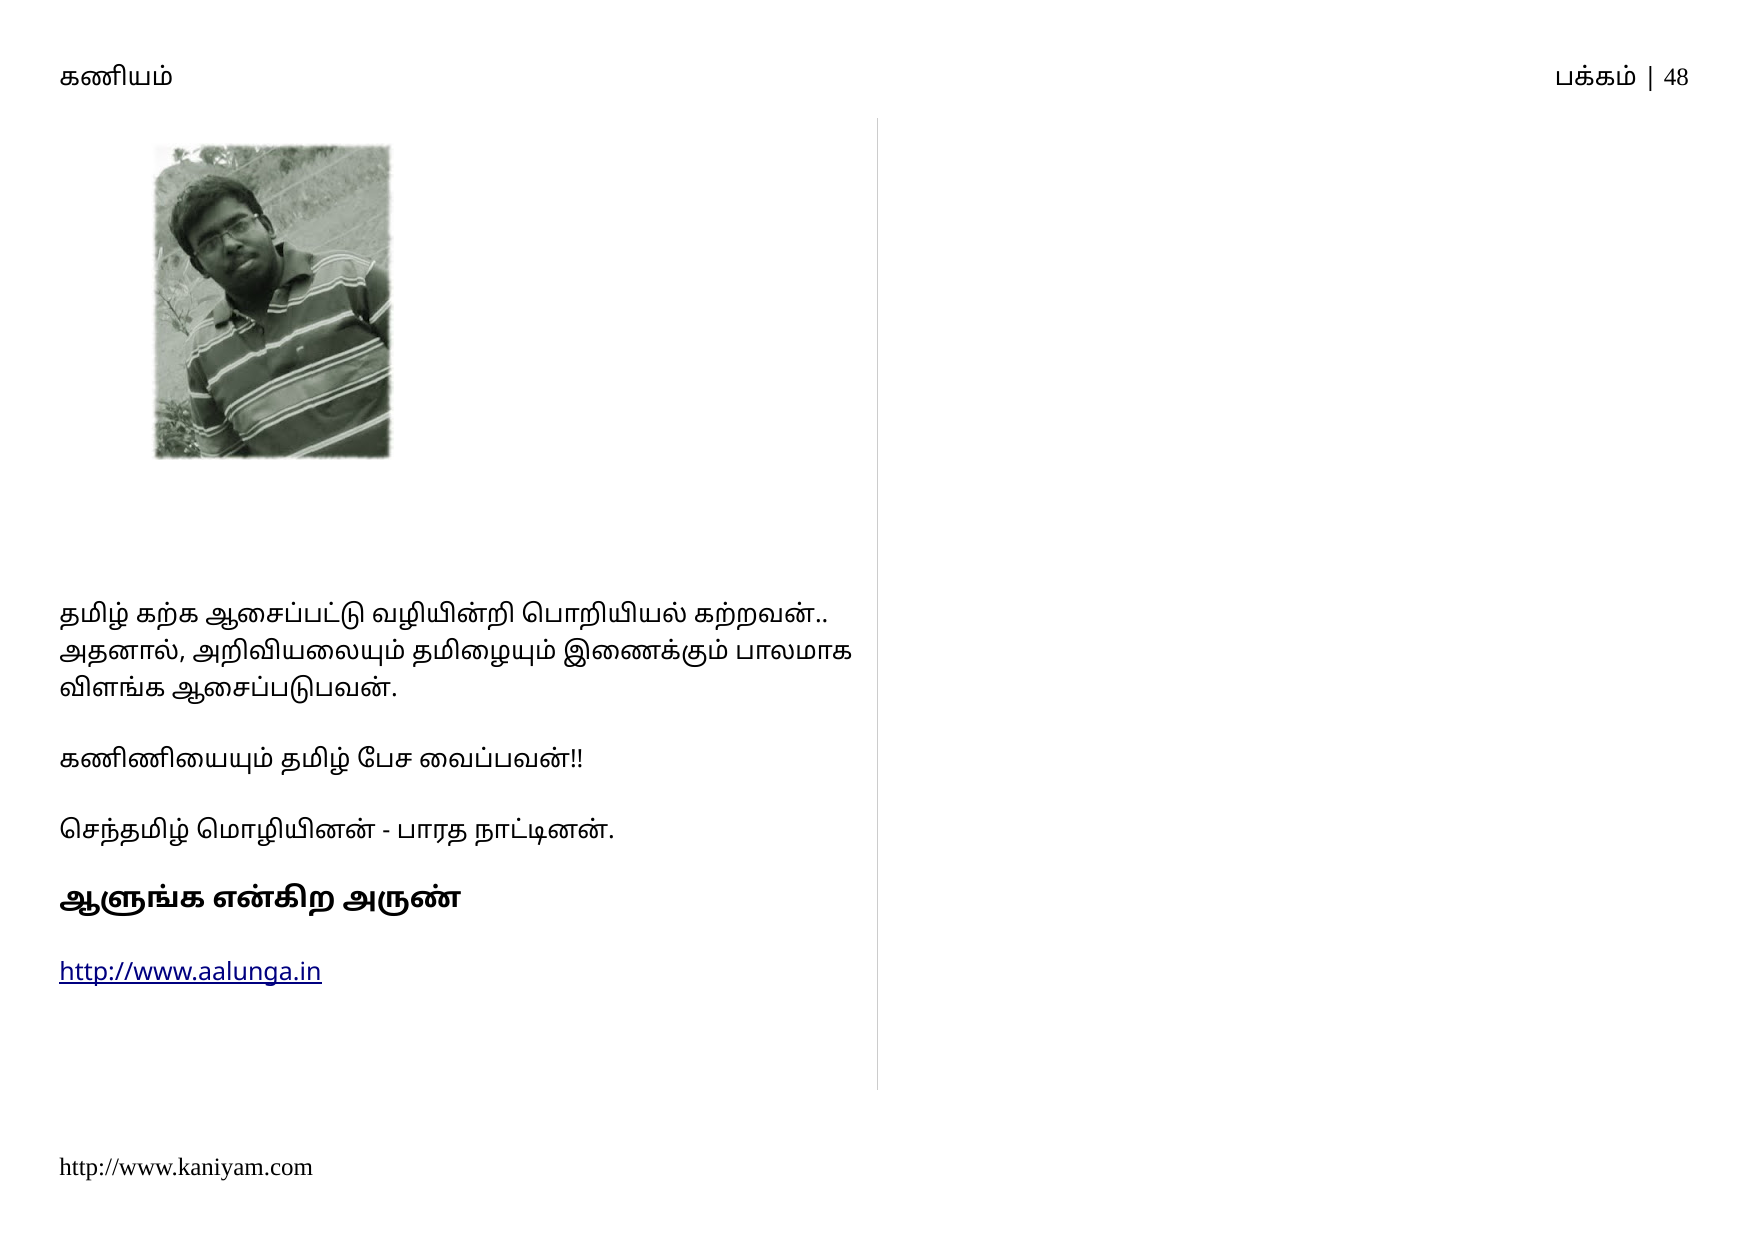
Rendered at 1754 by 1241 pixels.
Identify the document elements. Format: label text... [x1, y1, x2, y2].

subtitle தமிழ் கற்க ஆசைப்பட்டு வழியின்றி பொறியியல் கற்றவன்.. அதனால், அறிவியலையும் தமிழையும் இணைக்கும் பாலமாக விளங்க ஆசைப்படுபவன். கணிணியையும் தமிழ் பேச வைப்பவன்!! செந்தமிழ் மொழியினன் - பாரத நாட்டினன். [59, 595, 862, 848]
subtitle ஆளுங்க என்கிற அருண் [59, 882, 862, 919]
subtitle http://www.aalunga.in [59, 953, 862, 987]
picture [151, 143, 394, 460]
